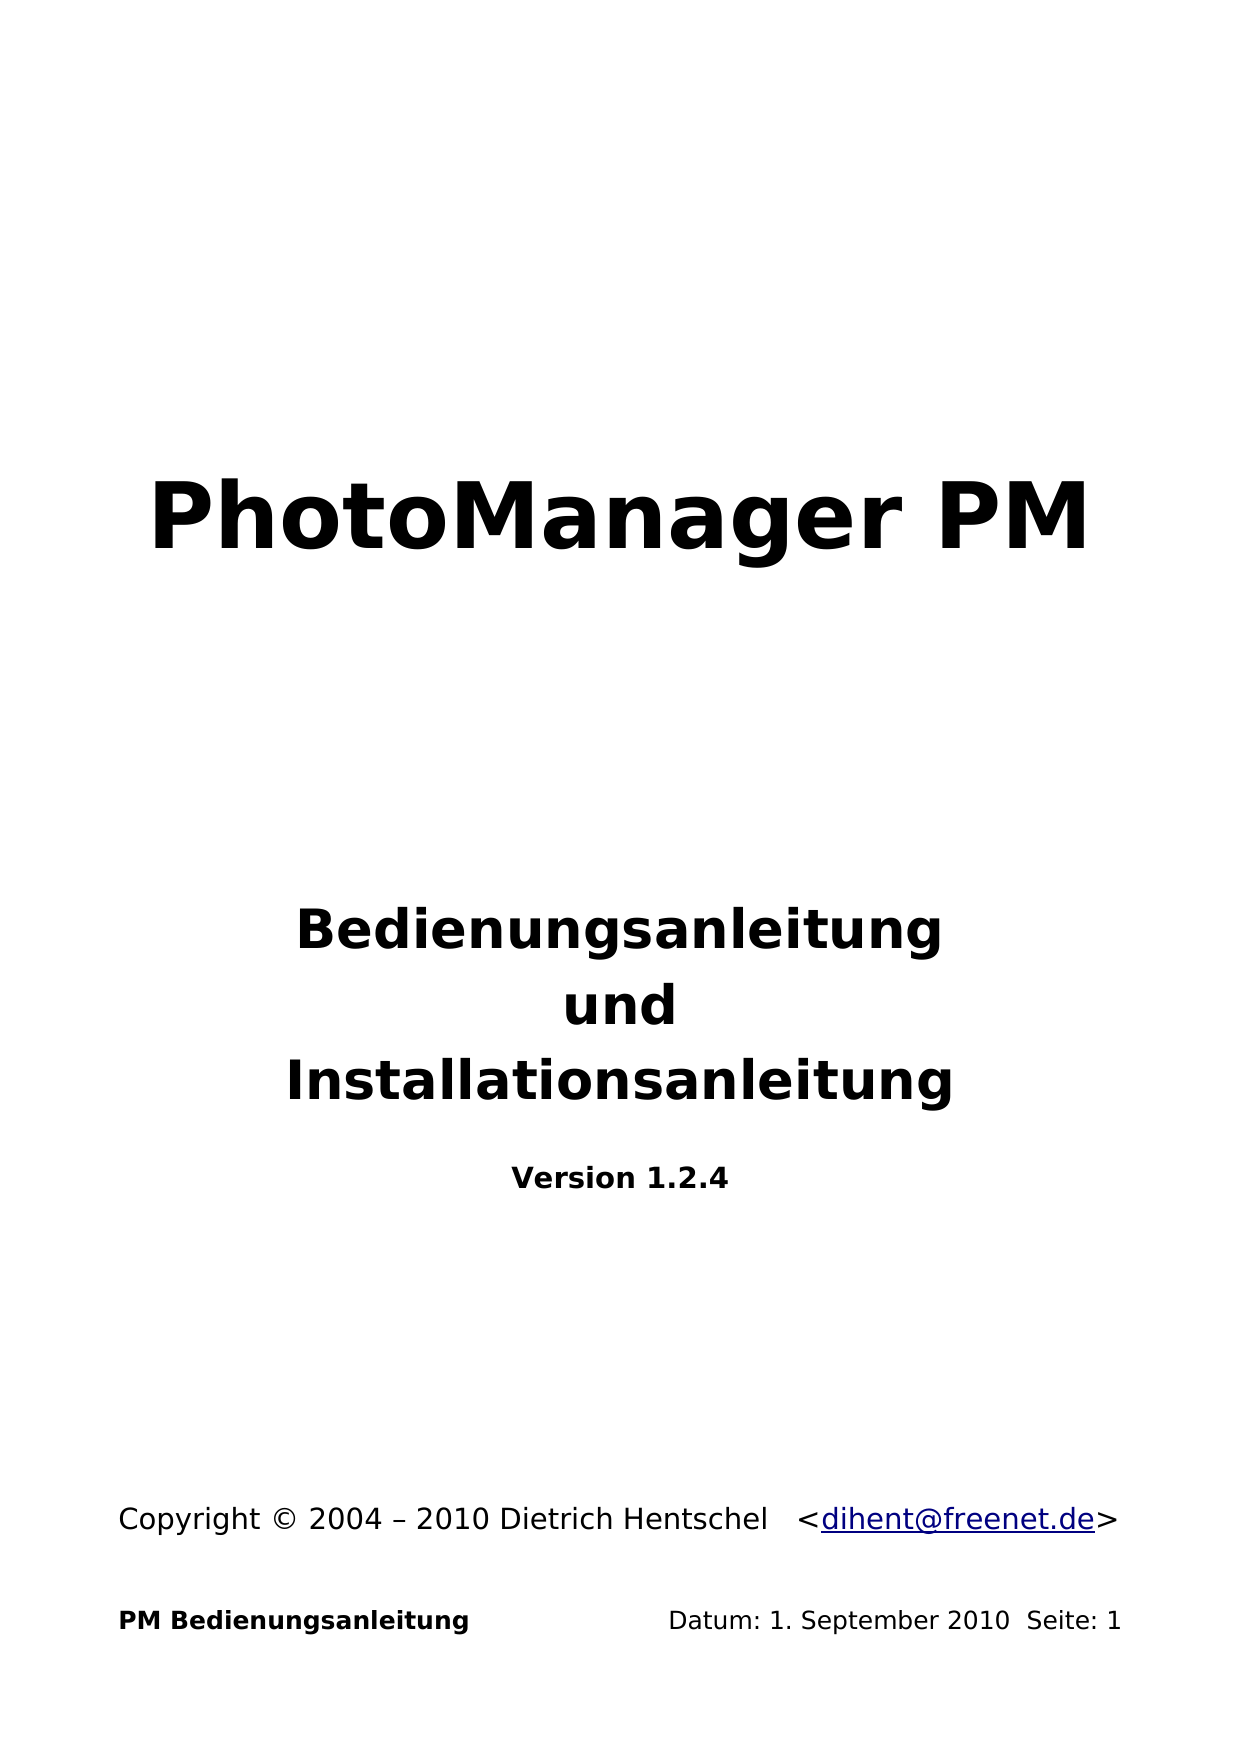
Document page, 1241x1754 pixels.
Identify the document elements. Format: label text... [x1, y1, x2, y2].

text PhotoManager PM [118, 463, 1122, 570]
text Bedienungsanleitung [118, 898, 1122, 961]
text Copyright © 2004 – 2010 Dietrich Hentschel <dihent@freenet.de> [118, 1502, 1122, 1536]
text Installationsanleitung [118, 1049, 1122, 1112]
text Version 1.2.4 [118, 1162, 1122, 1196]
text und [118, 974, 1122, 1037]
